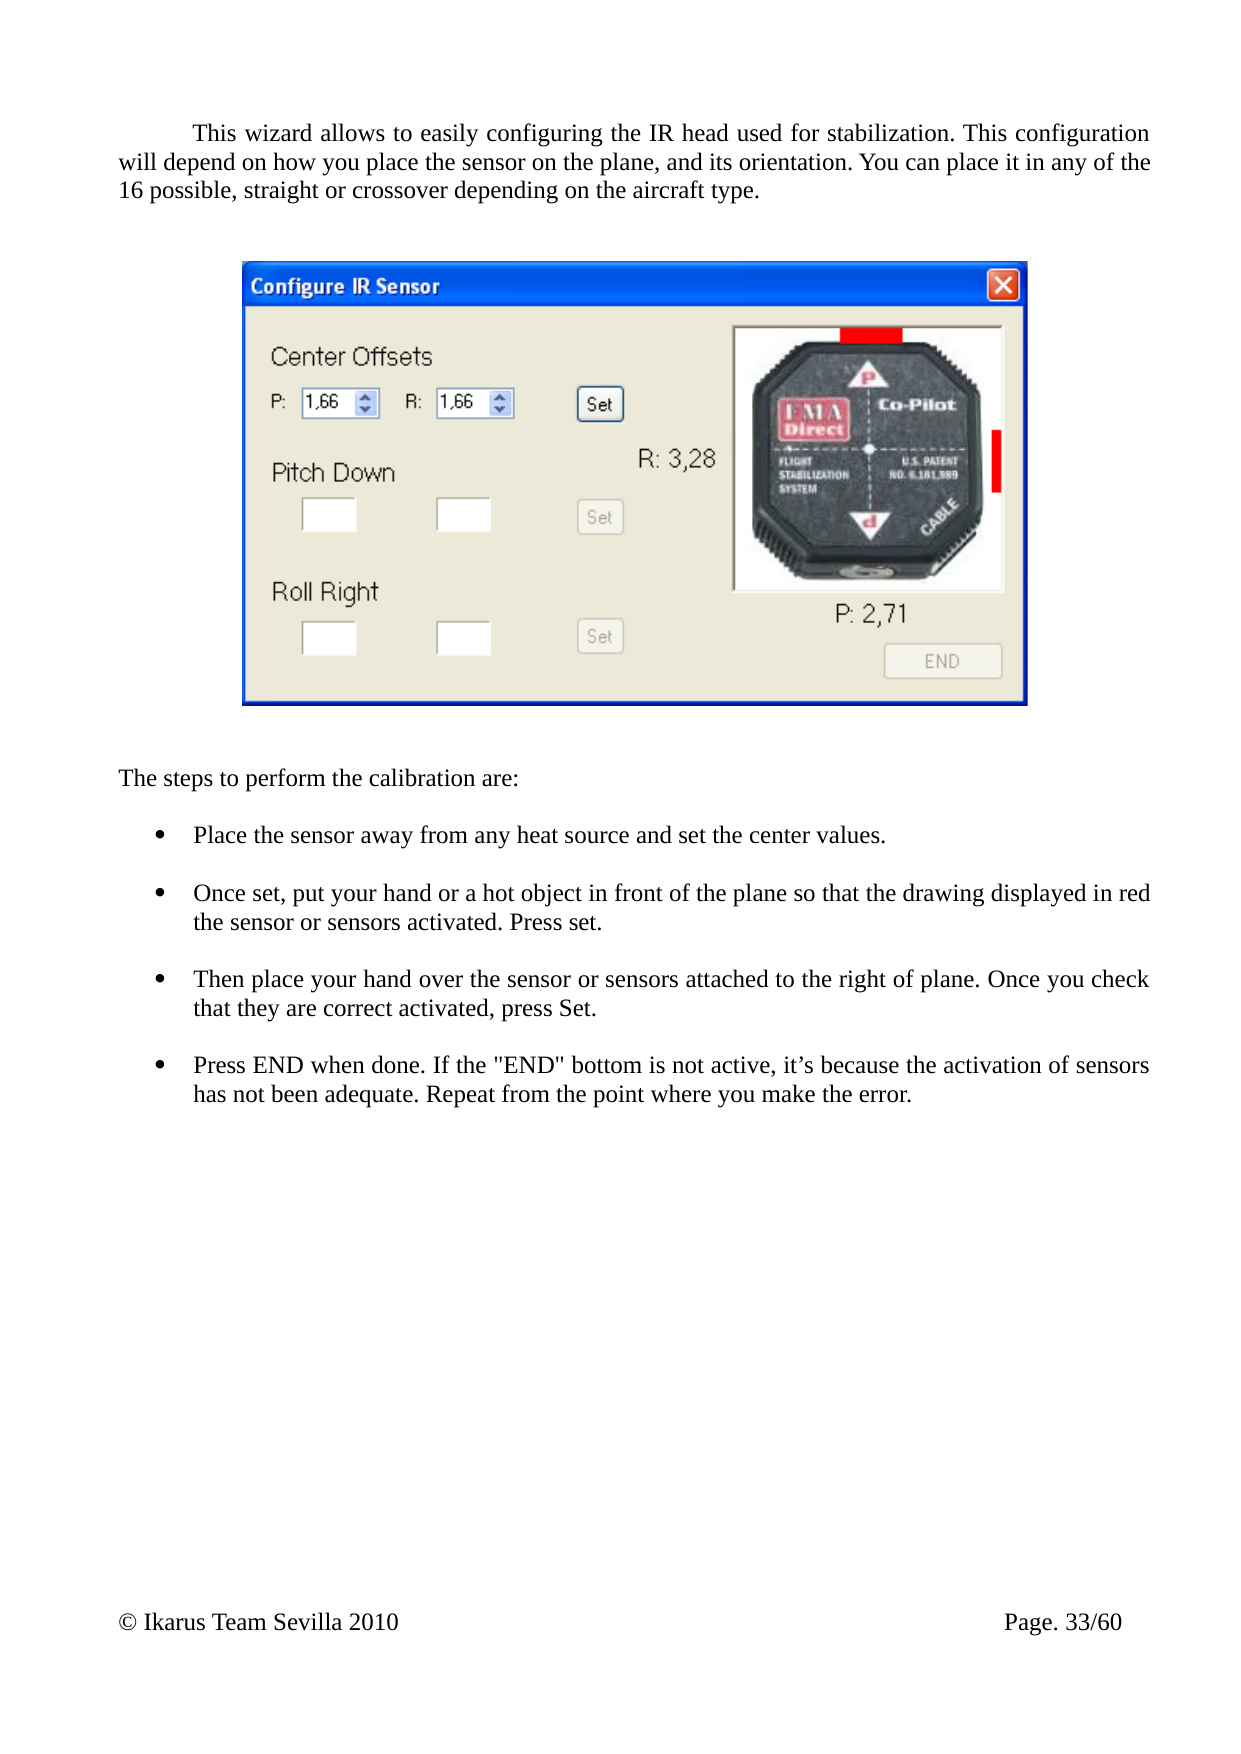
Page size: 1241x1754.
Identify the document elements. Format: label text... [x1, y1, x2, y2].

list Then place your hand over the sensor or sensors attached to the right of plane. Once you check that they are correct activated, press Set. [156, 964, 1152, 1022]
list Press END when done. If the "END" bottom is not active, it’s because the activation of sensors has not been adequate. Repeat from the point where you make the error. [156, 1051, 1152, 1108]
picture [242, 261, 1028, 706]
text This wizard allows to easily configuring the IR head used for stabilization. This configuration will depend on how you place the sensor on the plane, and its orientation. You can place it in any of the 16 possible, straight or crossover depending on the aircraft type. [118, 118, 1152, 204]
list Once set, put your hand or a hot object in front of the plane so that the drawing displayed in red the sensor or sensors activated. Press set. [156, 878, 1152, 936]
list Place the sensor away from any heat source and set the center values. [156, 821, 1152, 849]
text The steps to perform the calibration are: [118, 763, 1152, 792]
